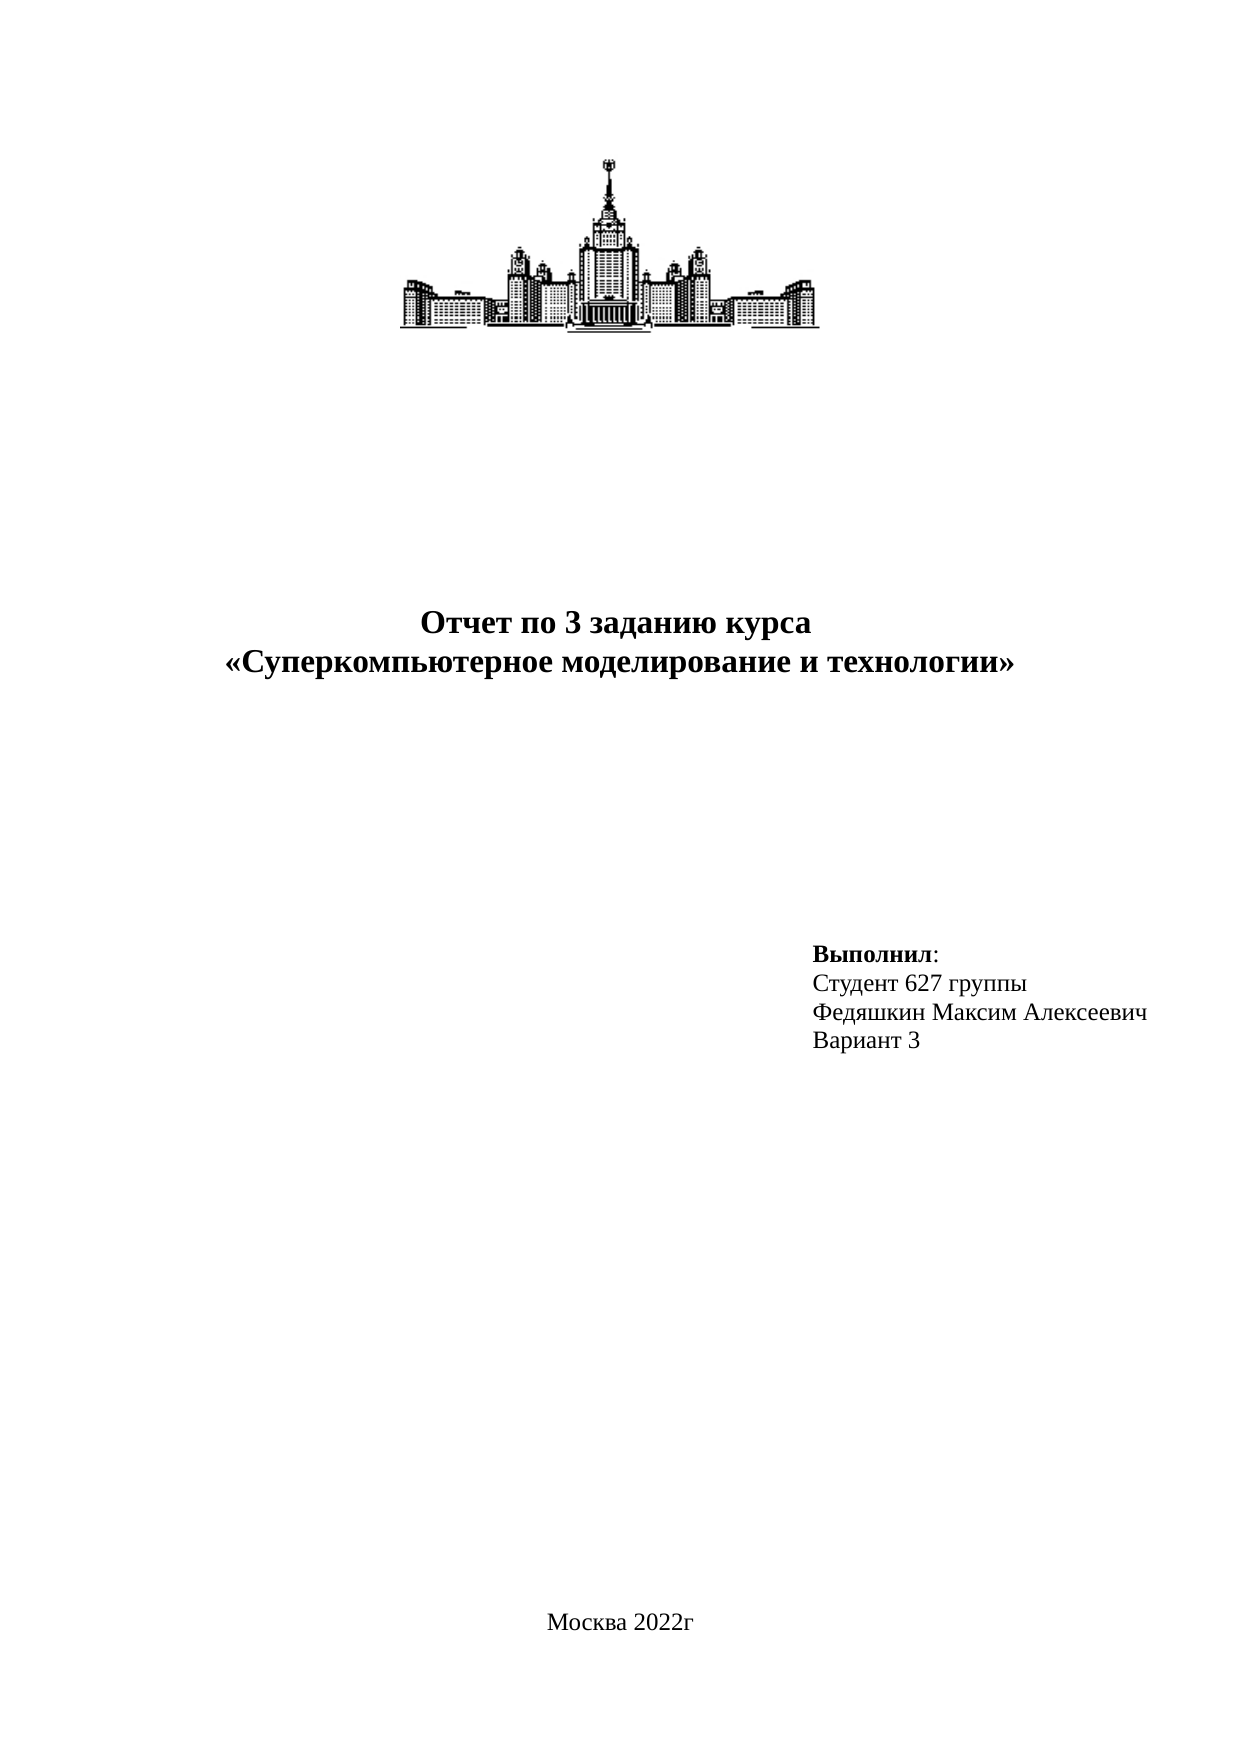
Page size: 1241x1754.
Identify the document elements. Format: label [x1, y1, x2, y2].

picture [400, 126, 841, 335]
